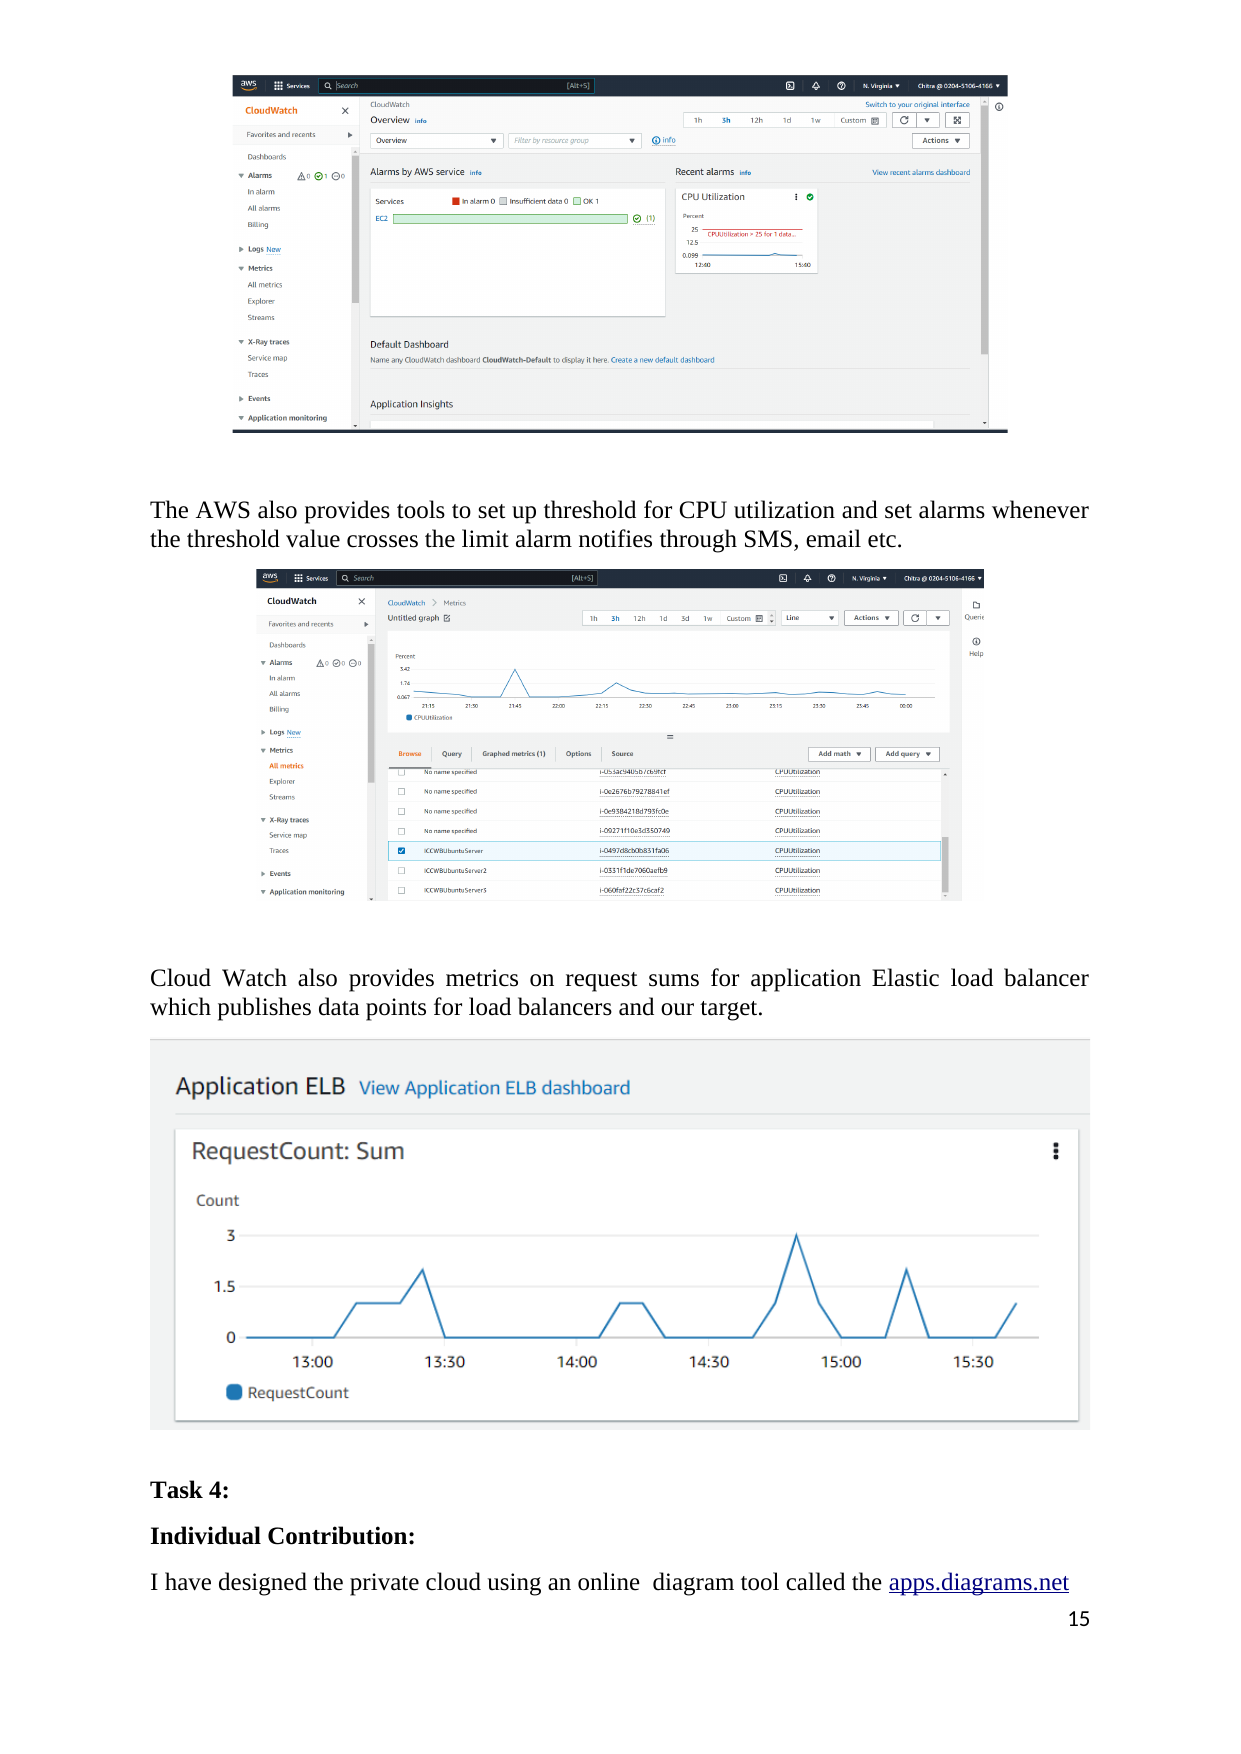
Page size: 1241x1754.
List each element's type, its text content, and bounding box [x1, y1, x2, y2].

text Cloud Watch also provides metrics on request sums for application Elastic load balancer which publishes data points for load balancers and our target. [150, 963, 1090, 1021]
text Task 4: [150, 1447, 1090, 1504]
text Individual Contribution: [150, 1521, 1090, 1550]
text I have designed the private cloud using an online diagram tool called the apps.diagrams.net [150, 1567, 1090, 1596]
text The AWS also provides tools to set up threshold for CPU utilization and set alarms whenever the threshold value crosses the limit alarm notifies through SMS, email etc. [150, 495, 1090, 552]
